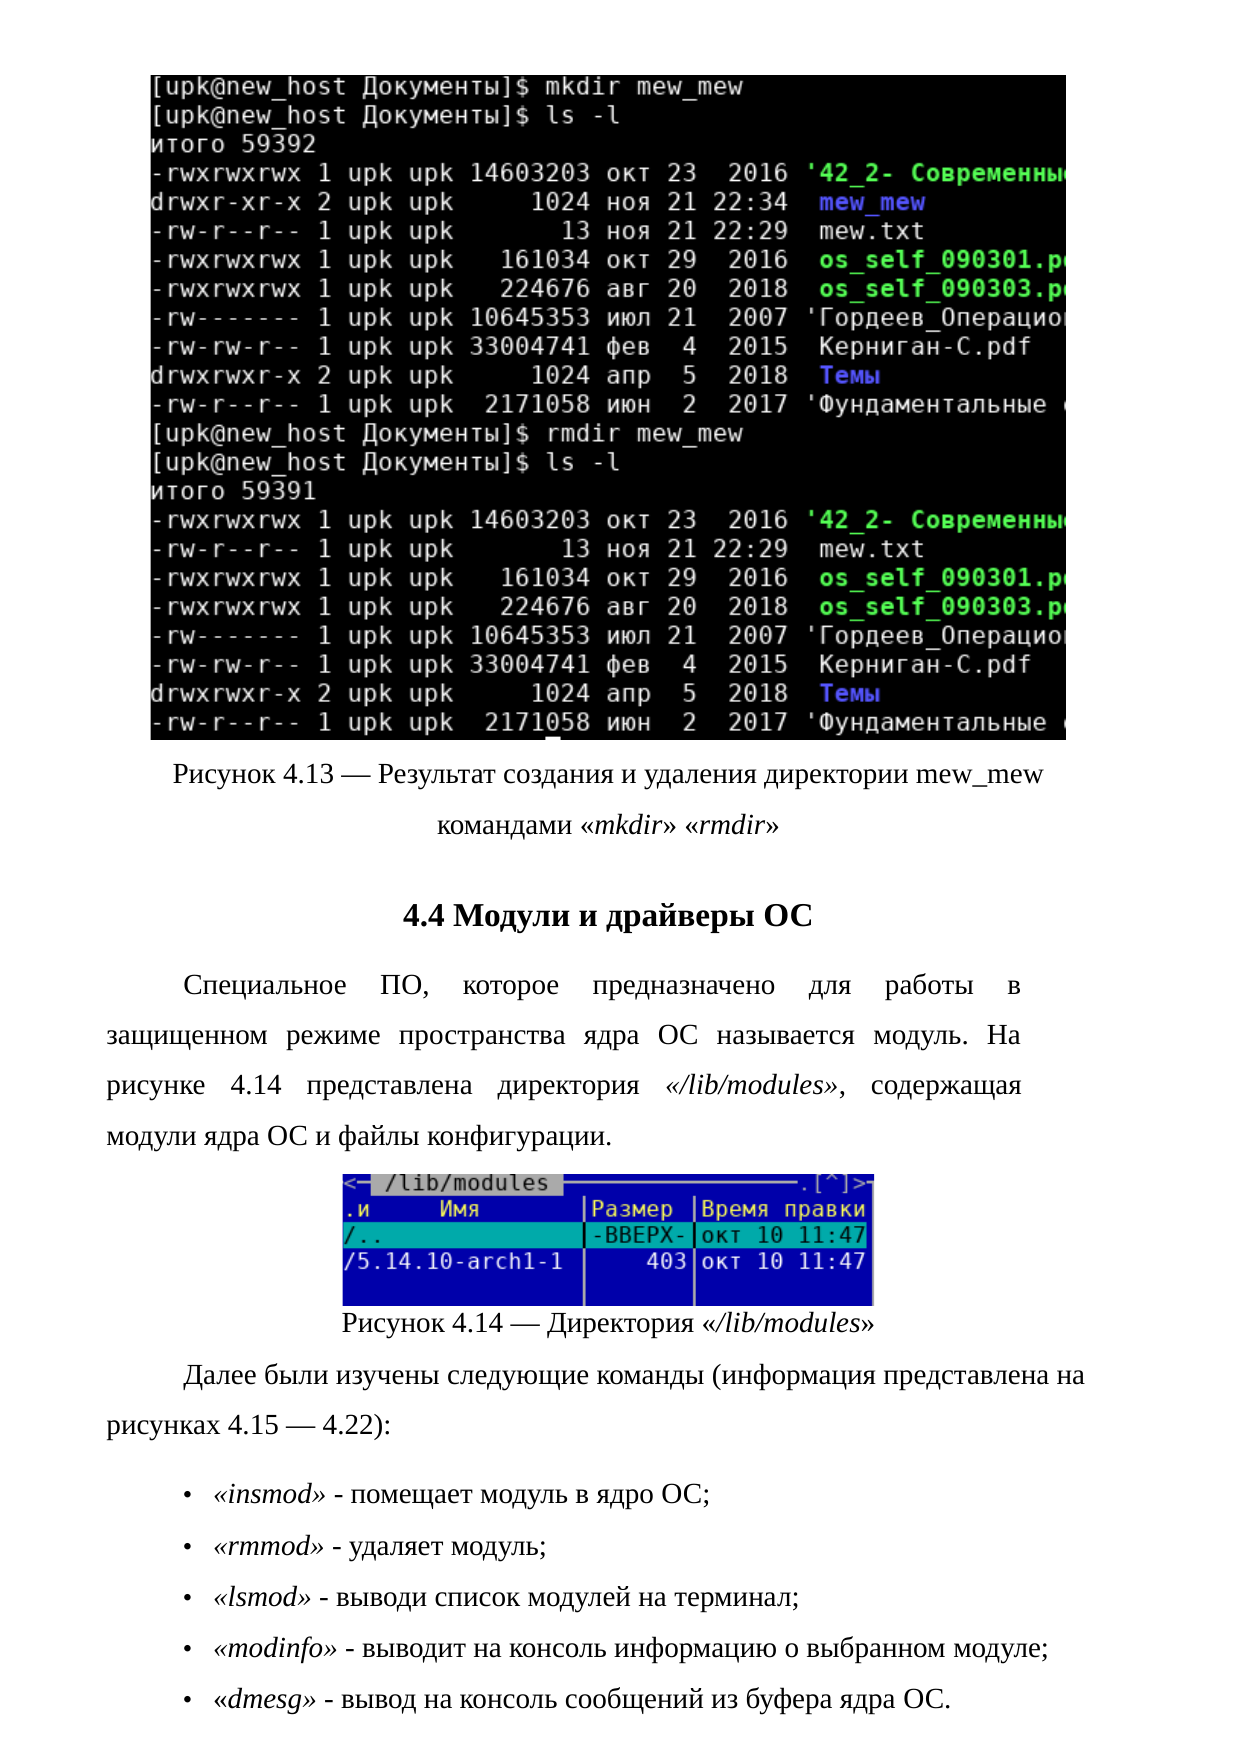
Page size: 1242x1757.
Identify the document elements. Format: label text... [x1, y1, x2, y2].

list «insmod» - помещает модуль в ядро ОС; [183, 1476, 1110, 1510]
list «lsmod» - выводи список модулей на терминал; [183, 1579, 1110, 1612]
picture [150, 75, 1066, 740]
text Специальное ПО, которое предназначено для работы в защищенном режиме пространства ядра ОС называется модуль. На рисунке 4.14 представлена директория «/lib/modules», содержащая модули ядра ОС и файлы конфигурации. [106, 967, 1022, 1151]
text Рисунок 4.14 — Директория «/lib/modules» [106, 1174, 1110, 1339]
list «modinfo» - выводит на консоль информацию о выбранном модуле; [183, 1630, 1110, 1664]
subtitle 4.4 Модули и драйверы ОС [106, 896, 1110, 934]
picture [342, 1174, 875, 1306]
text Рисунок 4.13 — Результат создания и удаления директории mew_mew командами «mkdir» «rmdir» [106, 75, 1110, 840]
text Далее были изучены следующие команды (информация представлена на рисунках 4.15 — 4.22): [106, 1357, 1110, 1441]
list «rmmod» - удаляет модуль; [183, 1528, 1110, 1561]
list «dmesg» - вывод на консоль сообщений из буфера ядра ОС. [183, 1681, 1110, 1715]
